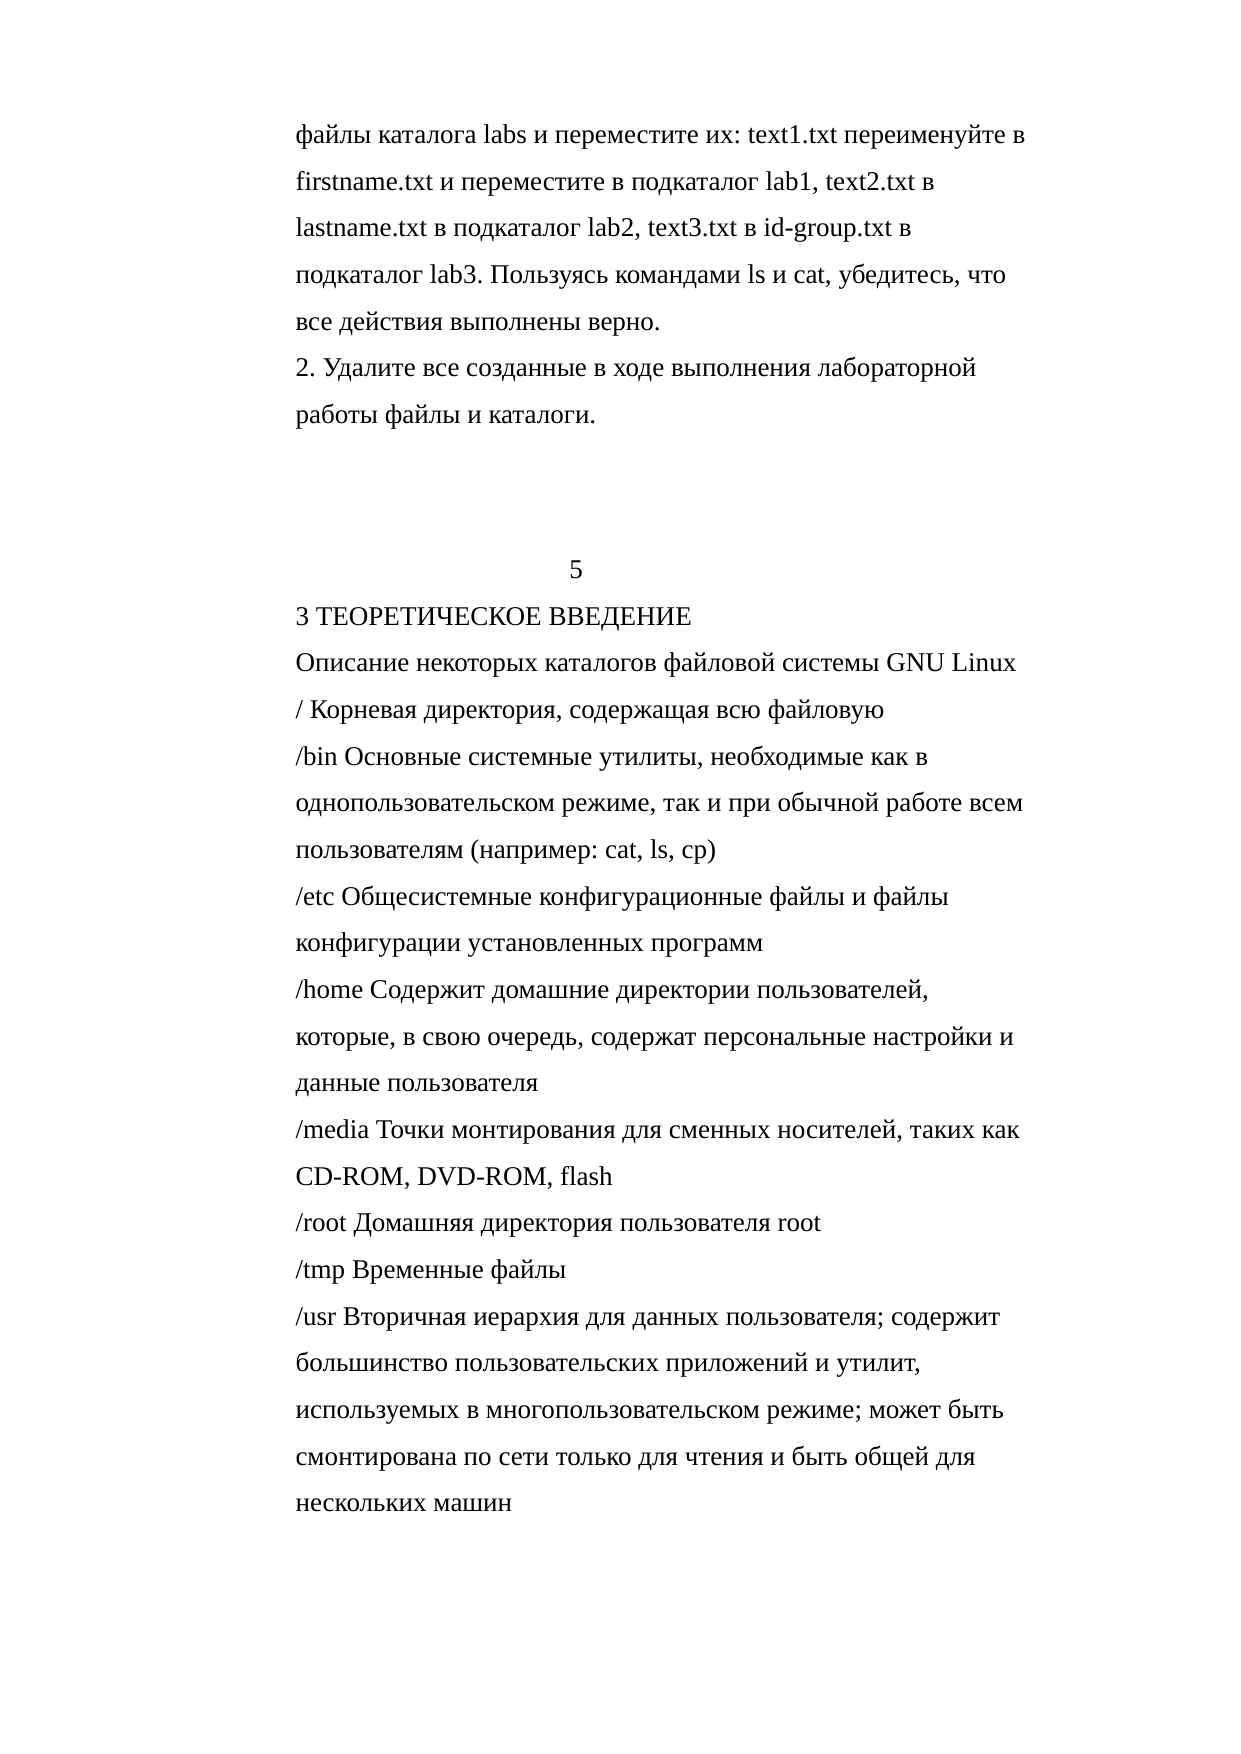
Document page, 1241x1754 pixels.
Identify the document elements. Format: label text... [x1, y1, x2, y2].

text 5 [118, 553, 1033, 584]
text /root Домашняя директория пользователя root [295, 1206, 1033, 1237]
text 2. Удалите все созданные в ходе выполнения лабораторной работы файлы и каталоги. [295, 351, 1033, 429]
text /media Точки монтирования для сменных носителей, таких как CD-ROM, DVD-ROM, flash [295, 1113, 1033, 1191]
text /tmp Временные файлы [295, 1253, 1033, 1284]
text Описание некоторых каталогов файловой системы GNU Linux [295, 646, 1033, 677]
text /etc Общесистемные конфигурационные файлы и файлы конфигурации установленных программ [295, 879, 1033, 957]
text 3 ТЕОРЕТИЧЕСКОЕ ВВЕДЕНИЕ [295, 599, 1033, 631]
text / Корневая директория, содержащая всю файловую [295, 693, 1033, 724]
text /bin Основные системные утилиты, необходимые как в однопользовательском режиме, так и при обычной работе всем пользователям (например: cat, ls, cp) [295, 739, 1033, 864]
text файлы каталога labs и переместите их: text1.txt переименуйте в firstname.txt и переместите в подкаталог lab1, text2.txt в lastname.txt в подкаталог lab2, text3.txt в id-group.txt в подкаталог lab3. Пользуясь командами ls и cat, убедитесь, что все действия выполнены верно. [295, 118, 1033, 336]
text /home Содержит домашние директории пользователей, которые, в свою очередь, содержат персональные настройки и данные пользователя [295, 973, 1033, 1097]
text /usr Вторичная иерархия для данных пользователя; содержит большинство пользовательских приложений и утилит, используемых в многопользовательском режиме; может быть смонтирована по сети только для чтения и быть общей для нескольких машин [295, 1299, 1033, 1517]
